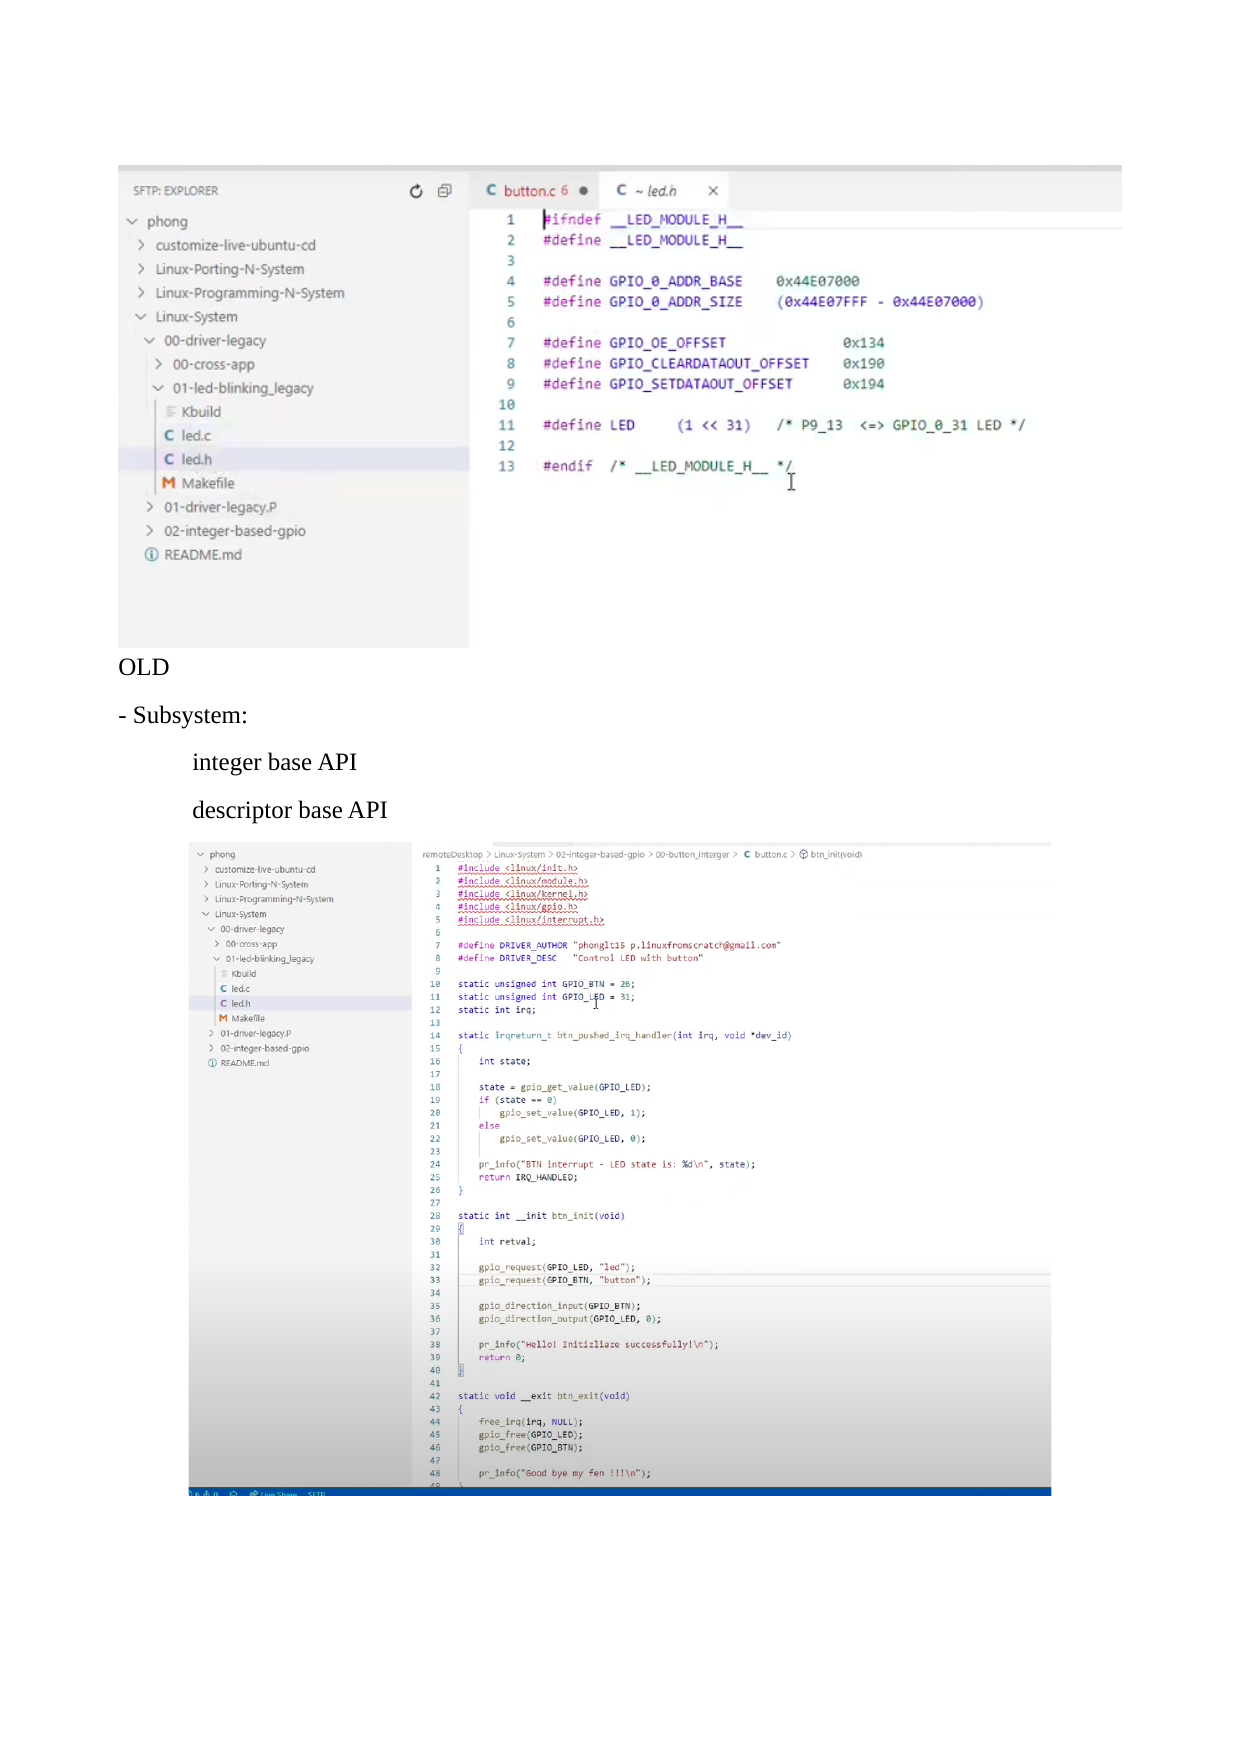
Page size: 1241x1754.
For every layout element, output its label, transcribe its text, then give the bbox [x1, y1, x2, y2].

text OLD [118, 648, 1122, 681]
text descriptor base API [118, 795, 1122, 824]
picture [118, 165, 1123, 648]
text - Subsystem: [118, 700, 1122, 728]
text integer base API [118, 747, 1122, 776]
picture [188, 842, 1052, 1496]
